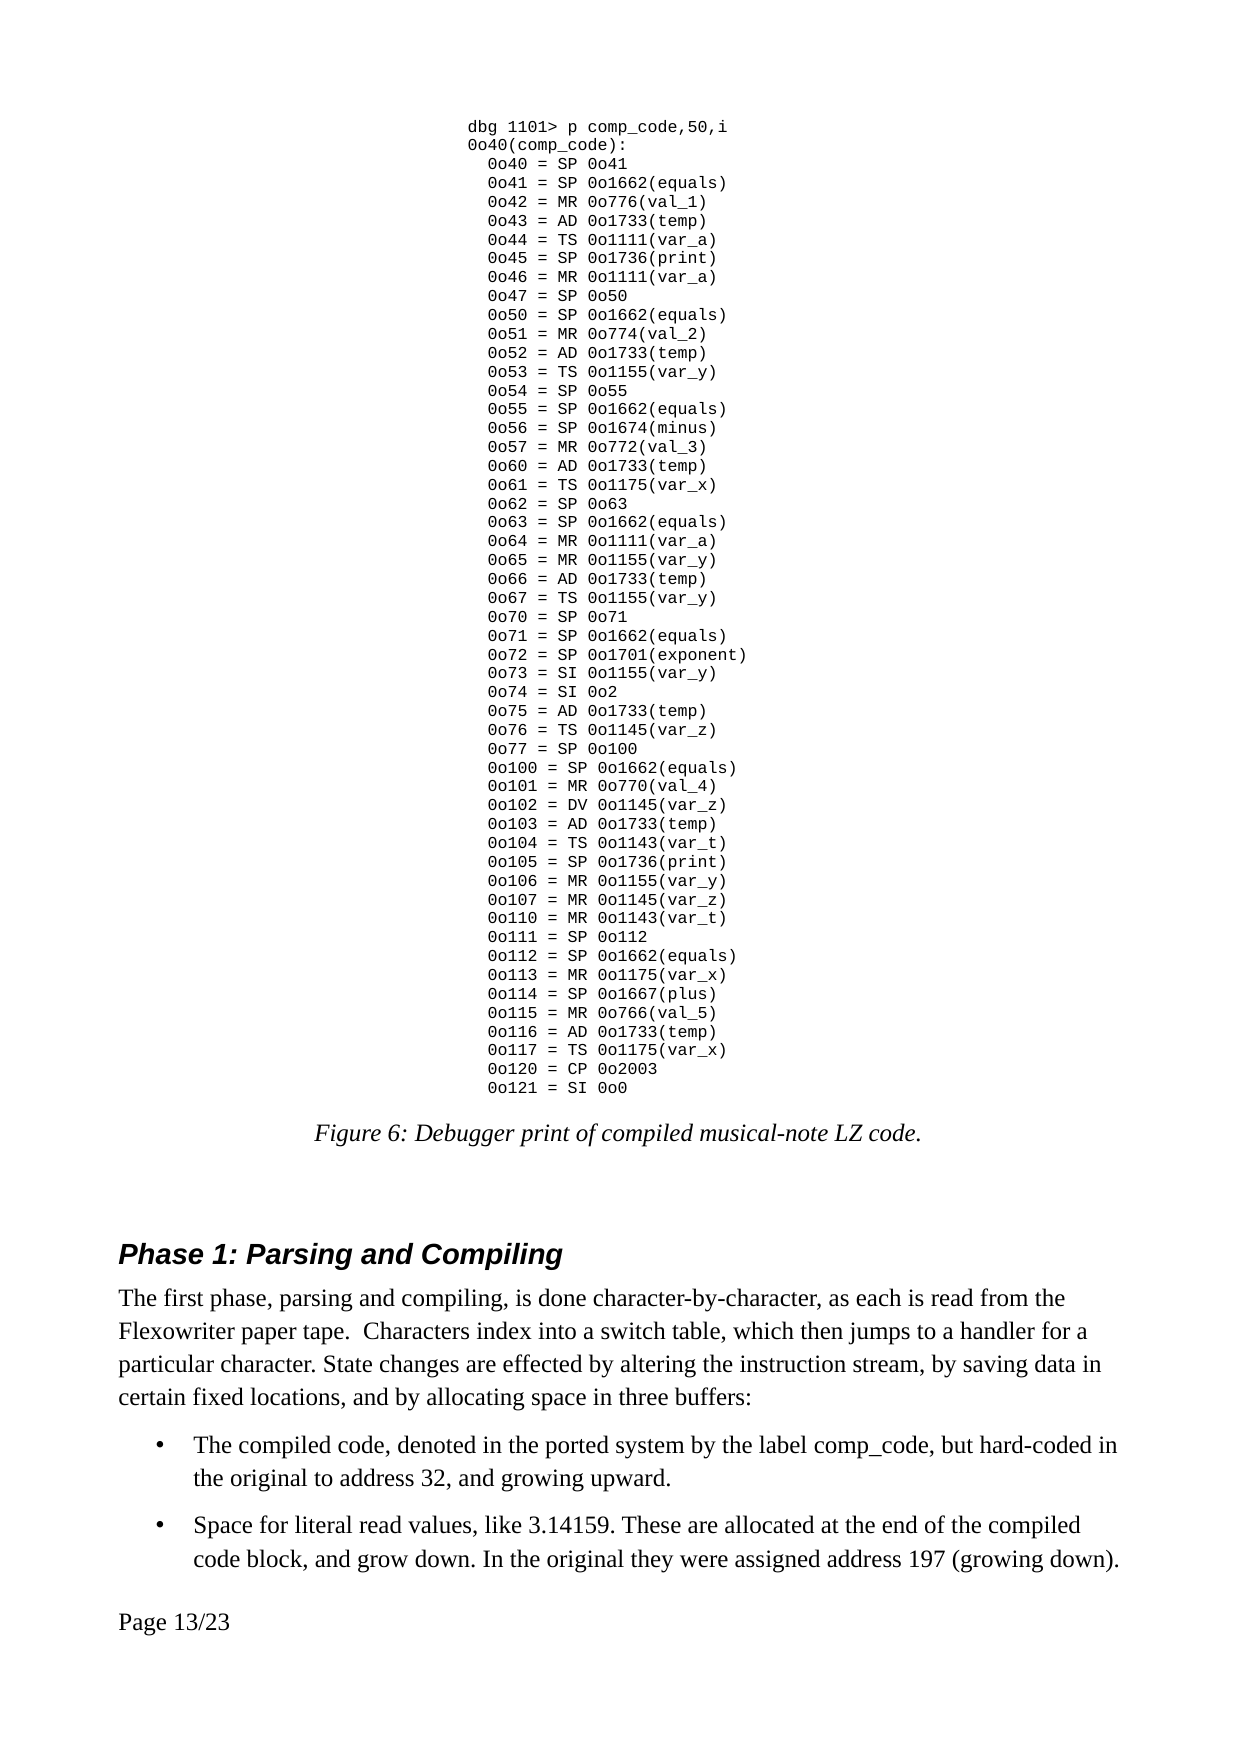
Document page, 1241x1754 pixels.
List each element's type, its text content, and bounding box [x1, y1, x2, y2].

list The compiled code, denoted in the ported system by the label comp_code, but hard-coded in the original to address 32, and growing upward. [156, 1430, 1122, 1492]
text The first phase, parsing and compiling, is done character-by-character, as each is read from the Flexowriter paper tape. Characters index into a switch table, which then jumps to a handler for a particular character. State changes are effected by altering the instruction stream, by saving data in certain fixed locations, and by allocating space in three buffers: [118, 1283, 1122, 1411]
list Space for literal read values, like 3.14159. These are allocated at the end of the compiled code block, and grow down. In the original they were assigned address 197 (growing down). [156, 1511, 1122, 1572]
subtitle Phase 1: Parsing and Compiling [118, 1237, 1122, 1271]
text Figure 6: Debugger print of compiled musical-note LZ code. [314, 131, 926, 1146]
